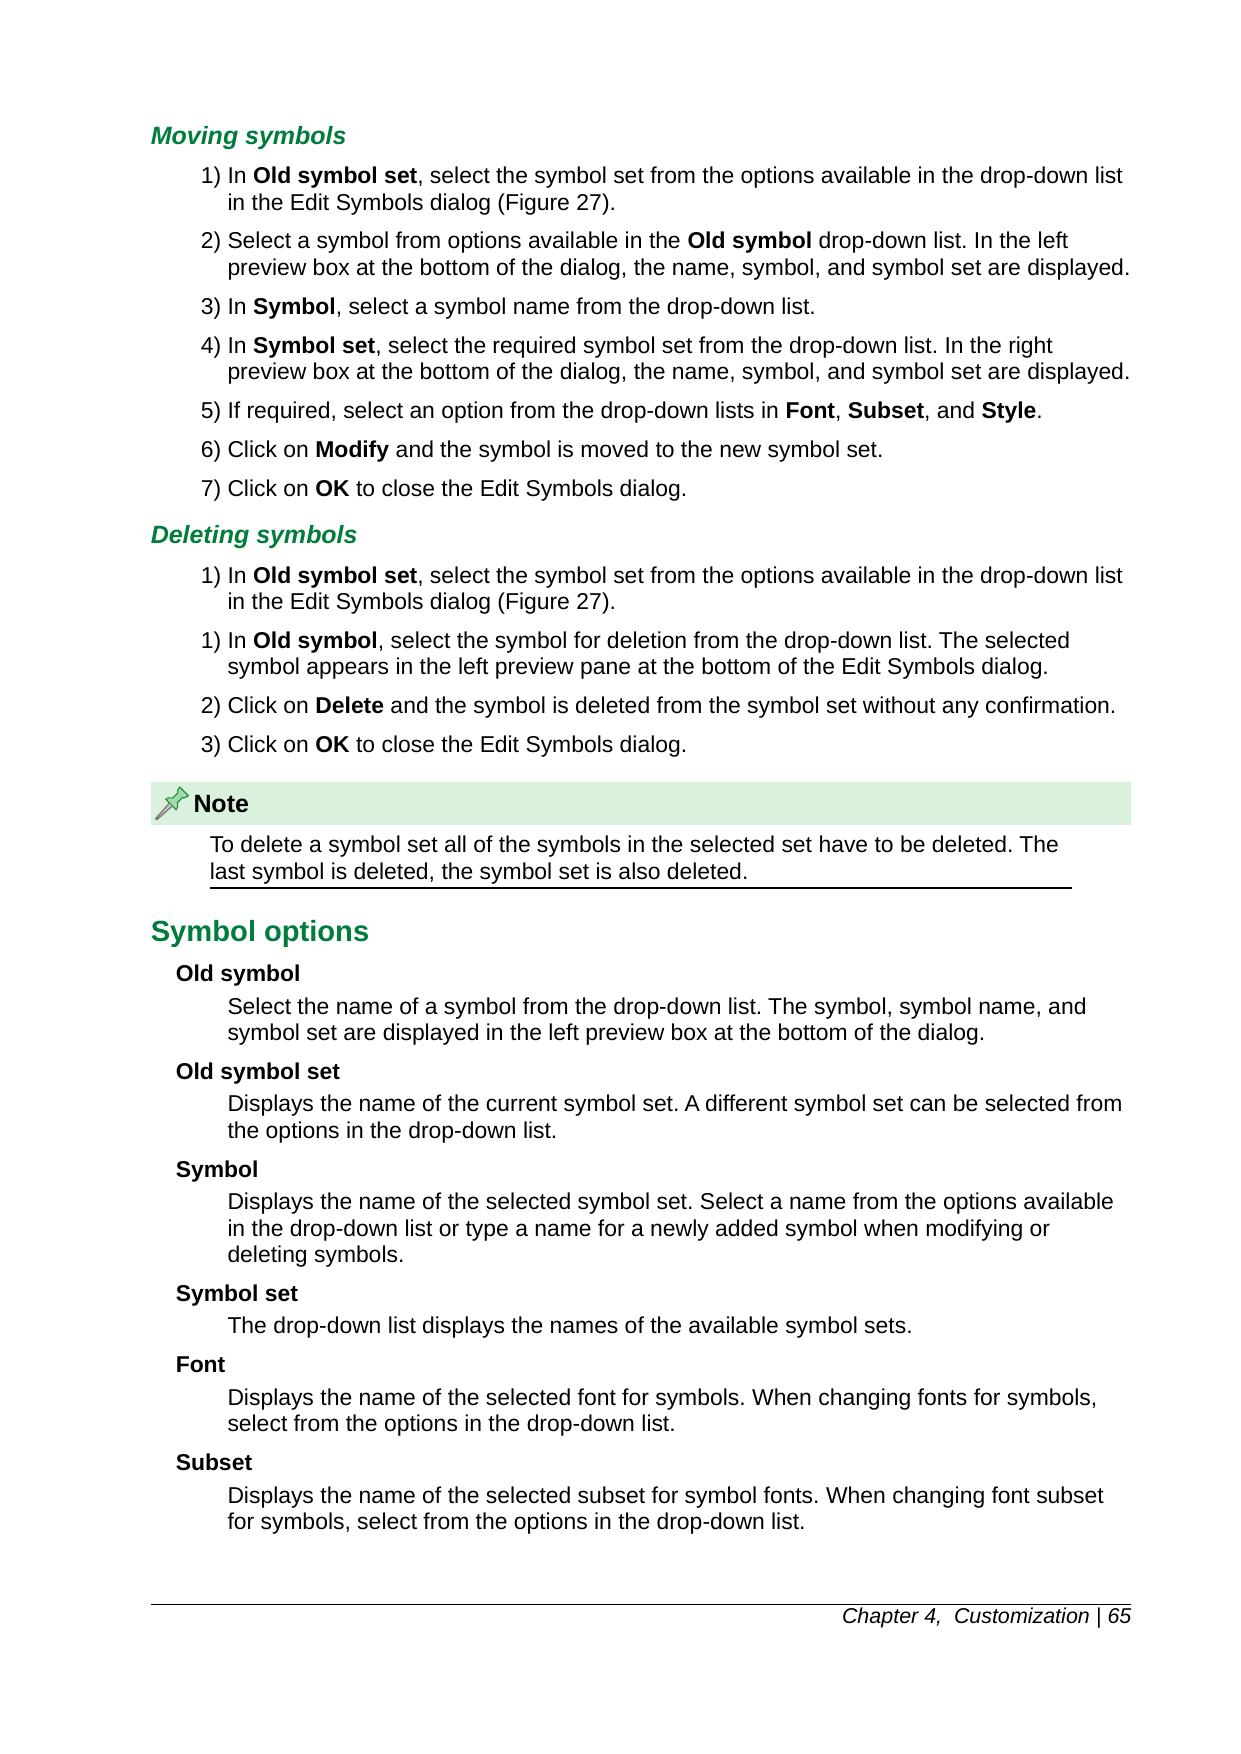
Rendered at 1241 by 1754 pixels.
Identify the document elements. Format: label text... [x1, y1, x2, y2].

list Click on Delete and the symbol is deleted from the symbol set without any confirmation. [227, 692, 1131, 718]
text To delete a symbol set all of the symbols in the selected set have to be deleted. The last symbol is deleted, the symbol set is also deleted. [209, 831, 1072, 889]
text The drop-down list displays the names of the available symbol sets. [227, 1312, 1131, 1339]
text Displays the name of the current symbol set. A different symbol set can be selected from the options in the drop-down list. [227, 1090, 1131, 1143]
list In Old symbol set, select the symbol set from the options available in the drop-down list in the Edit Symbols dialog (Figure 27). [227, 562, 1131, 614]
list In Symbol set, select the required symbol set from the drop-down list. In the right preview box at the bottom of the dialog, the name, symbol, and symbol set are displayed. [227, 332, 1131, 384]
list Select a symbol from options available in the Old symbol drop-down list. In the left preview box at the bottom of the dialog, the name, symbol, and symbol set are displayed. [227, 227, 1131, 280]
subtitle Moving symbols [151, 121, 1131, 150]
text Font [176, 1351, 1131, 1378]
list Click on Modify and the symbol is moved to the new symbol set. [227, 436, 1131, 462]
text Old symbol [176, 960, 1131, 986]
text Select the name of a symbol from the drop-down list. The symbol, symbol name, and symbol set are displayed in the left preview box at the bottom of the dialog. [227, 993, 1131, 1045]
text Old symbol set [176, 1058, 1131, 1084]
subtitle Note [151, 782, 1131, 825]
text Displays the name of the selected font for symbols. When changing fonts for symbols, select from the options in the drop-down list. [227, 1384, 1131, 1437]
text Subset [176, 1449, 1131, 1475]
list If required, select an option from the drop-down lists in Font, Subset, and Style. [227, 397, 1131, 423]
list In Symbol, select a symbol name from the drop-down list. [227, 293, 1131, 319]
list In Old symbol set, select the symbol set from the options available in the drop-down list in the Edit Symbols dialog (Figure 27). [227, 162, 1131, 215]
subtitle Deleting symbols [151, 520, 1131, 549]
text Symbol [176, 1156, 1131, 1182]
text Symbol set [176, 1280, 1131, 1306]
list Click on OK to close the Edit Symbols dialog. [227, 731, 1131, 757]
subtitle Symbol options [151, 914, 1131, 947]
list Click on OK to close the Edit Symbols dialog. [227, 474, 1131, 501]
list In Old symbol, select the symbol for deletion from the drop-down list. The selected symbol appears in the left preview pane at the bottom of the Edit Symbols dialog. [227, 627, 1131, 679]
text Displays the name of the selected symbol set. Select a name from the options available in the drop-down list or type a name for a newly added symbol when modifying or deleting symbols. [227, 1188, 1131, 1267]
text Displays the name of the selected subset for symbol fonts. When changing font subset for symbols, select from the options in the drop-down list. [227, 1482, 1131, 1534]
